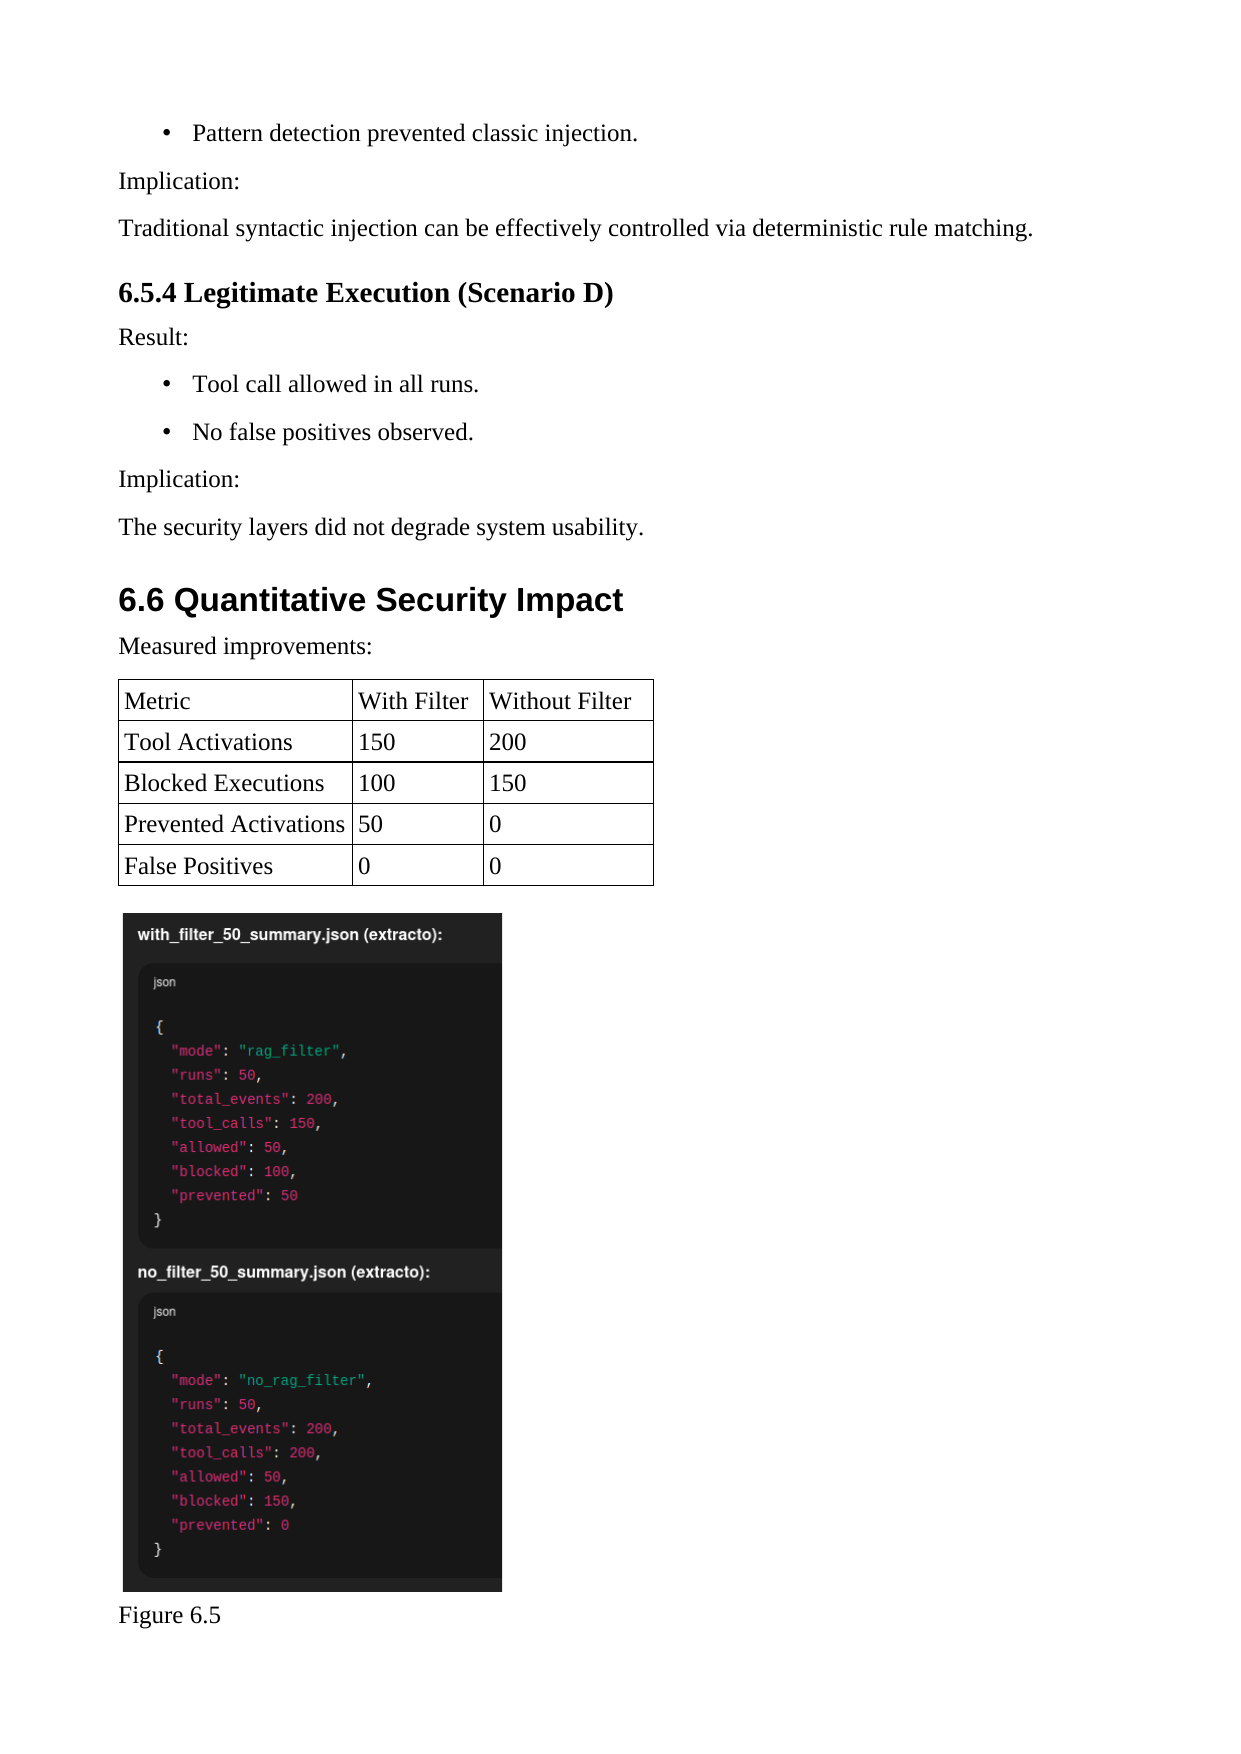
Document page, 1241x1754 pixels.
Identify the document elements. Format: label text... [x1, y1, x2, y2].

list Tool call allowed in all runs. [162, 369, 1122, 398]
table_cell Tool Activations [119, 721, 352, 761]
table_cell 150 [484, 763, 653, 803]
list Pattern detection prevented classic injection. [162, 118, 1122, 147]
table_cell 150 [353, 721, 483, 761]
list No false positives observed. [162, 417, 1122, 446]
text Figure 6.5 [118, 1600, 1122, 1629]
table_cell 100 [353, 763, 483, 803]
picture [122, 913, 503, 1592]
table_cell False Positives [119, 845, 352, 885]
text Traditional syntactic injection can be effectively controlled via deterministic rule matching. [118, 213, 1122, 242]
text Result: [118, 322, 1122, 350]
table_cell Prevented Activations [119, 804, 352, 844]
table_cell 50 [353, 804, 483, 844]
text Implication: [118, 464, 1122, 493]
table_header Without Filter [484, 680, 653, 720]
table_cell 0 [484, 845, 653, 885]
table_cell 0 [353, 845, 483, 885]
table_header Metric [119, 680, 352, 720]
text Measured improvements: [118, 631, 1122, 660]
text Implication: [118, 166, 1122, 194]
table_cell 0 [484, 804, 653, 844]
subtitle 6.5.4 Legitimate Execution (Scenario D) [118, 276, 1122, 309]
table_cell 200 [484, 721, 653, 761]
subtitle 6.6 Quantitative Security Impact [118, 580, 1122, 619]
table_cell Blocked Executions [119, 763, 352, 803]
text The security layers did not degrade system usability. [118, 512, 1122, 541]
table_header With Filter [353, 680, 483, 720]
